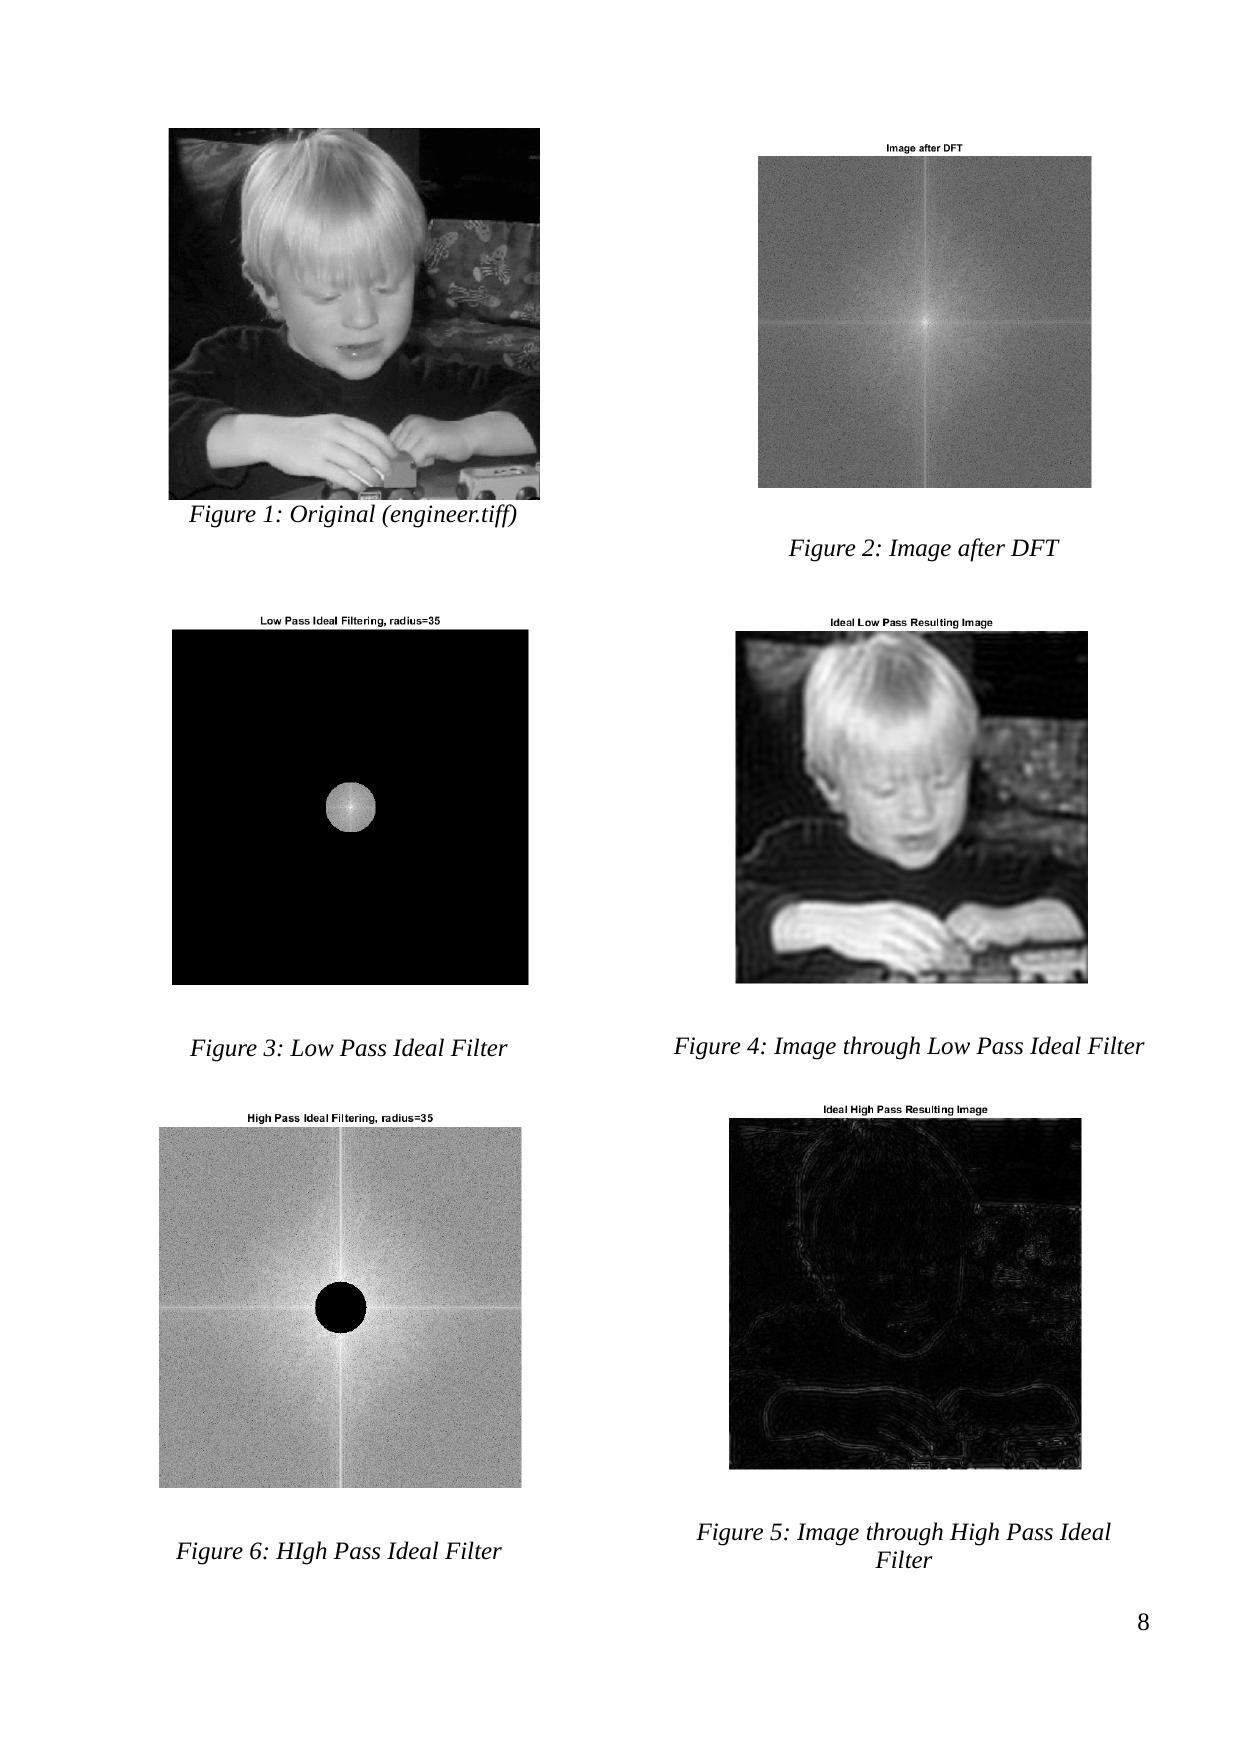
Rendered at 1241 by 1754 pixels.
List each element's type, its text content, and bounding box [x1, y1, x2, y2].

text Figure 6: HIgh Pass Ideal Filter [96, 1537, 584, 1565]
picture [96, 1106, 585, 1537]
picture [699, 137, 1150, 533]
text Figure 2: Image after DFT [700, 533, 1149, 562]
text Figure 3: Low Pass Ideal Filter [109, 1033, 591, 1062]
picture [673, 611, 1150, 1031]
text Figure 5: Image through High Pass Ideal Filter [667, 1517, 1143, 1574]
picture [168, 128, 540, 500]
text Figure 1: Original (engineer.tiff) [168, 500, 540, 528]
picture [667, 1098, 1144, 1517]
text Figure 4: Image through Low Pass Ideal Filter [673, 1031, 1149, 1059]
picture [109, 609, 591, 1033]
